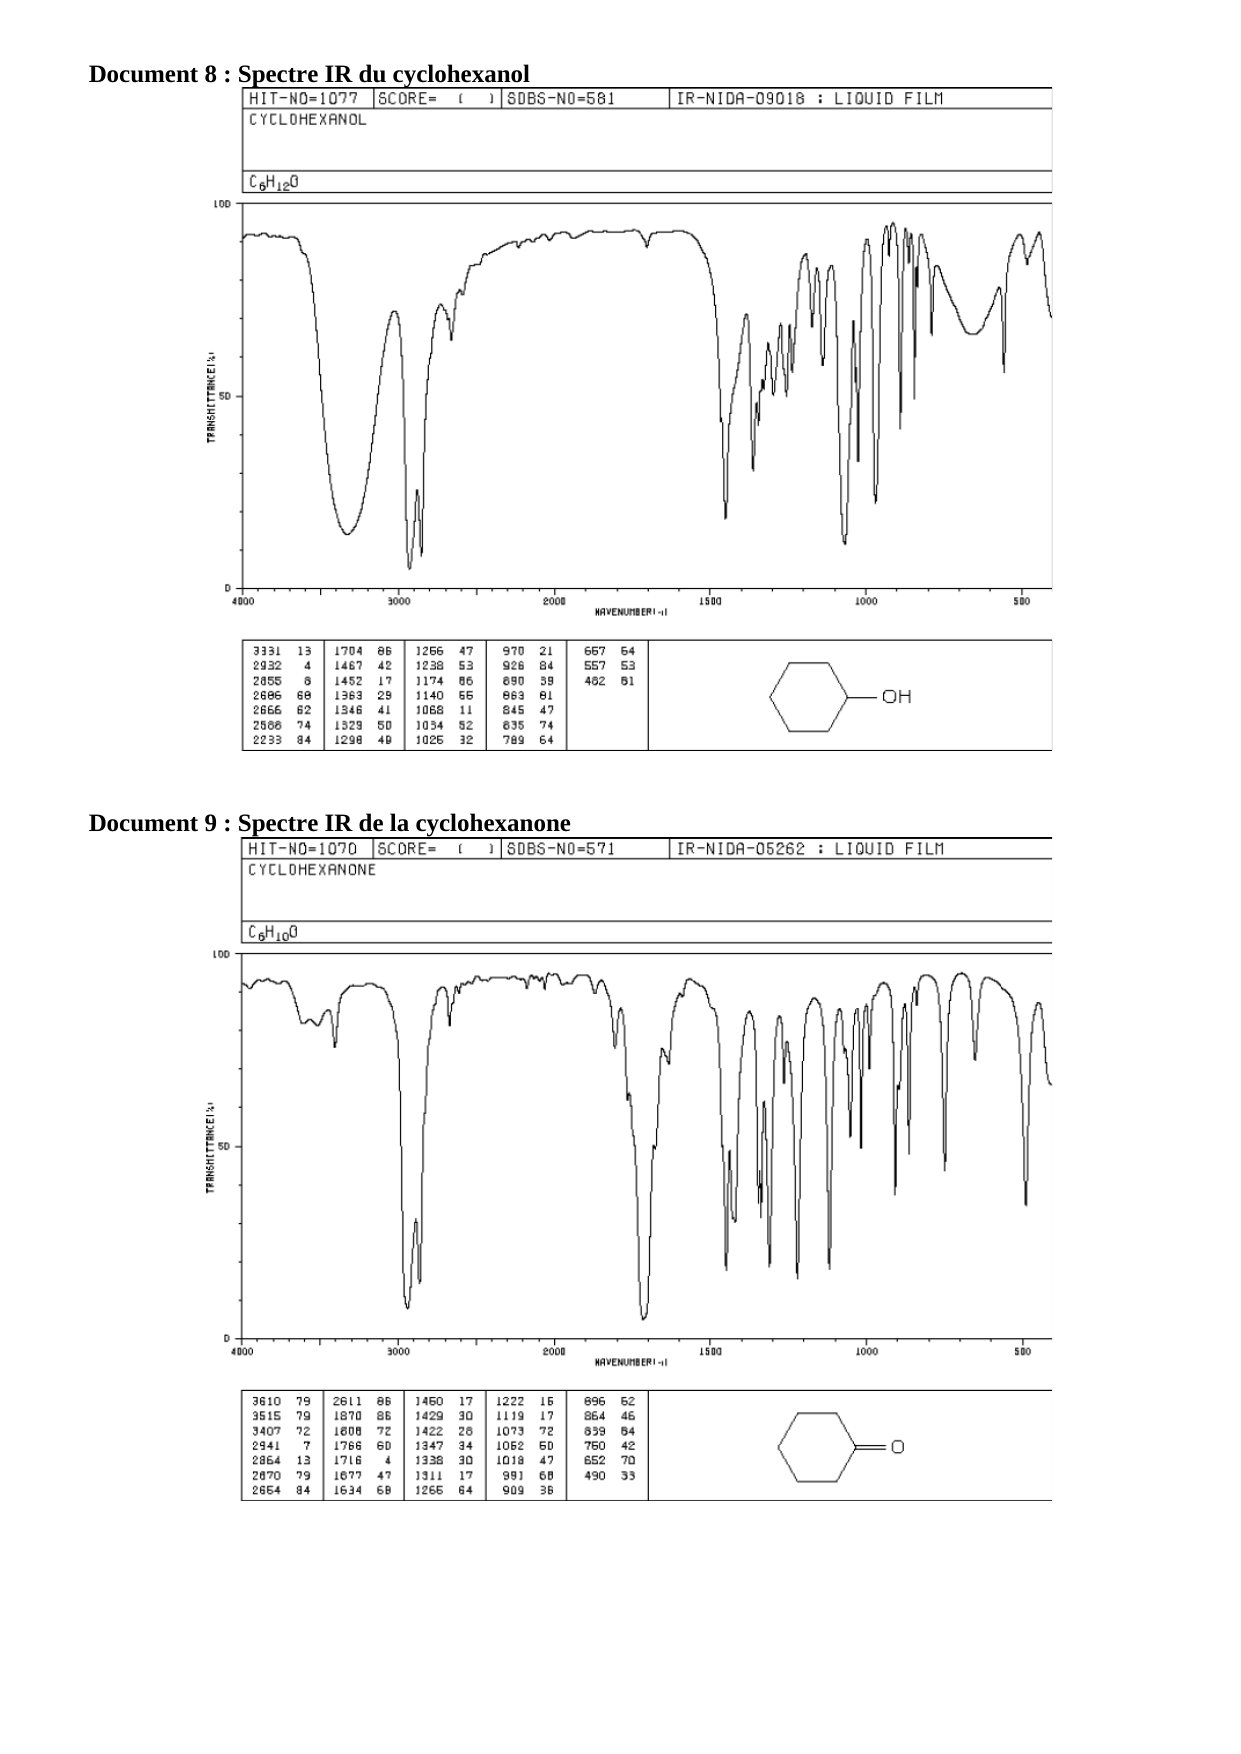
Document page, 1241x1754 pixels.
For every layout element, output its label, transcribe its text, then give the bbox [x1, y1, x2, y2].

text Document 8 : Spectre IR du cyclohexanol [88, 59, 1166, 88]
text Document 9 : Spectre IR de la cyclohexanone [88, 808, 1166, 837]
